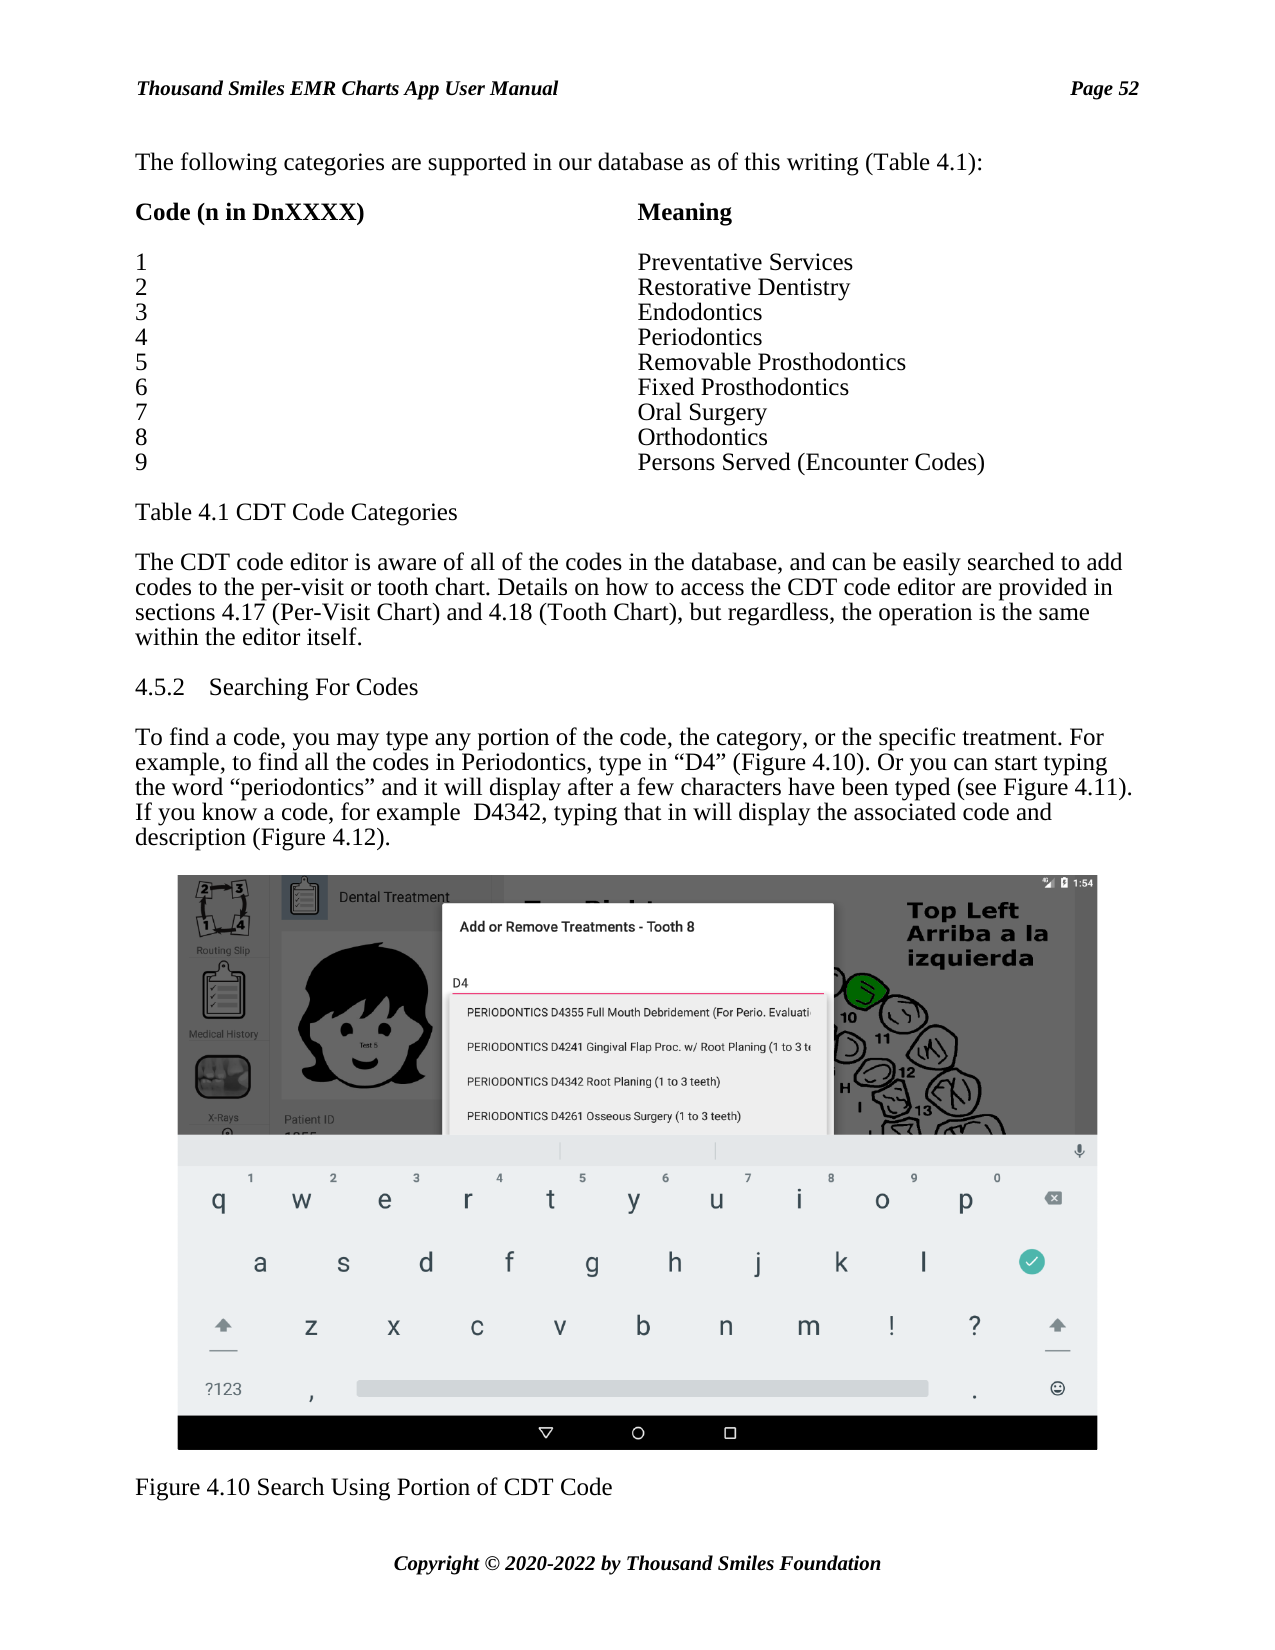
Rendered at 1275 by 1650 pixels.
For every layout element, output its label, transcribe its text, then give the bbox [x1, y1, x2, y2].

table_cell 1 [135, 250, 637, 275]
text The following categories are supported in our database as of this writing (Table 4.1): [135, 150, 1140, 175]
table_cell Preventative Services [638, 250, 1140, 275]
text Figure 4.10 Search Using Portion of CDT Code [135, 1475, 1140, 1500]
table_cell 2 [135, 275, 637, 300]
table_cell Removable Prosthodontics [638, 350, 1140, 375]
table_cell 8 [135, 425, 637, 450]
table_cell Fixed Prosthodontics [638, 375, 1140, 400]
table_cell [135, 225, 637, 250]
table_cell 9 [135, 450, 637, 475]
table_cell 5 [135, 350, 637, 375]
table_cell Persons Served (Encounter Codes) [638, 450, 1140, 475]
table_cell Orthodontics [638, 425, 1140, 450]
text The CDT code editor is aware of all of the codes in the database, and can be easily searched to add codes to the per-visit or tooth chart. Details on how to access the CDT code editor are provided in sections 4.17 (Per-Visit Chart) and 4.18 (Tooth Chart), but regardless, the operation is the same within the editor itself. [135, 550, 1140, 650]
table_cell [638, 225, 1140, 250]
table_cell 3 [135, 300, 637, 325]
table_header Code (n in DnXXXX) [135, 200, 637, 225]
table_cell Restorative Dentistry [638, 275, 1140, 300]
table_cell Endodontics [638, 300, 1140, 325]
table_cell Oral Surgery [638, 400, 1140, 425]
picture [177, 875, 1098, 1450]
text Table 4.1 CDT Code Categories [135, 500, 1140, 525]
table_cell 7 [135, 400, 637, 425]
subtitle Searching For Codes [135, 675, 1140, 700]
table_cell 6 [135, 375, 637, 400]
table_cell 4 [135, 325, 637, 350]
table_header Meaning [638, 200, 1140, 225]
text To find a code, you may type any portion of the code, the category, or the specific treatment. For example, to find all the codes in Periodontics, type in “D4” (Figure 4.10). Or you can start typing the word “periodontics” and it will display after a few characters have been typed (see Figure 4.11). If you know a code, for example D4342, typing that in will display the associated code and description (Figure 4.12). [135, 725, 1140, 850]
table_cell Periodontics [638, 325, 1140, 350]
